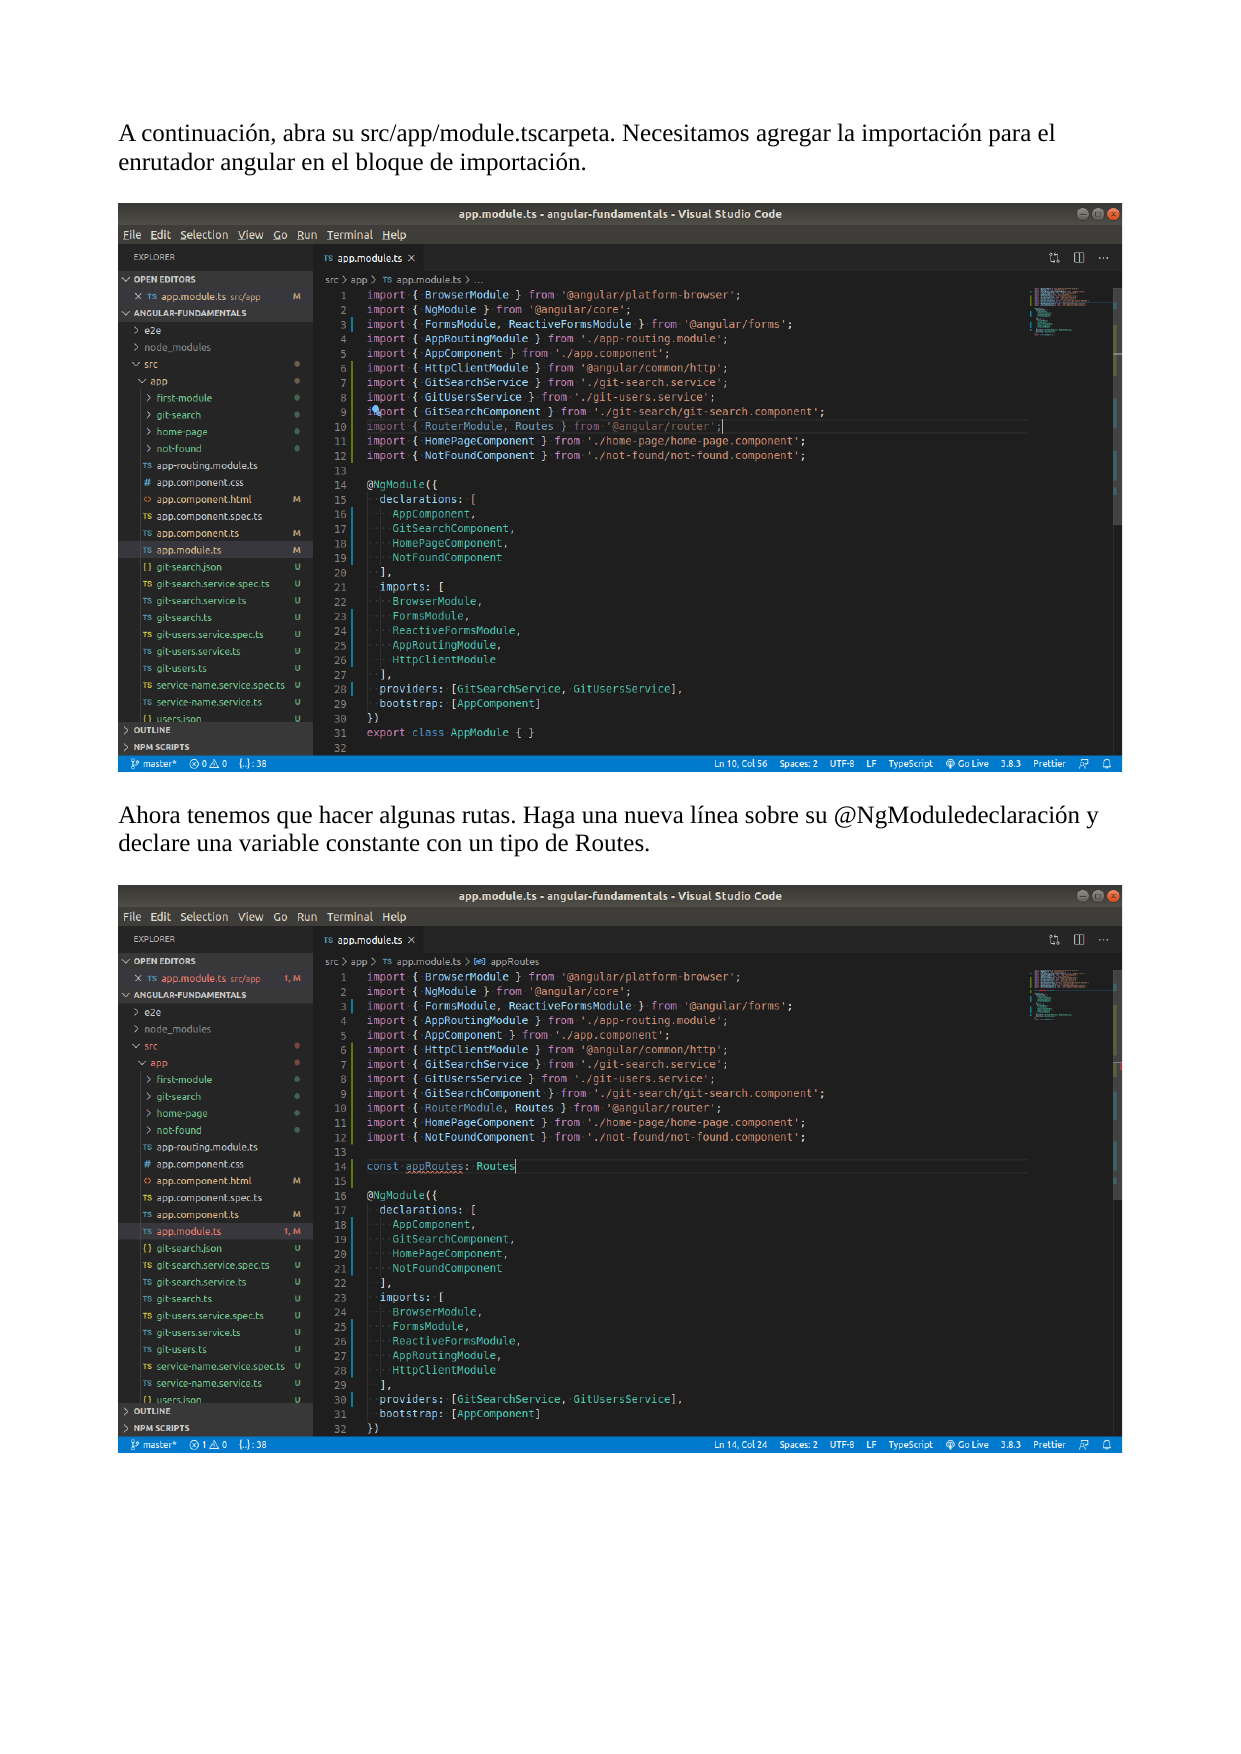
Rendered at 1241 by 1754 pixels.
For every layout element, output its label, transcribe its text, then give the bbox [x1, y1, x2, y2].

text A continuación, abra su src/app/module.tscarpeta. Necesitamos agregar la importación para el enrutador angular en el bloque de importación. [118, 118, 1122, 176]
text Ahora tenemos que hacer algunas rutas. Haga una nueva línea sobre su @NgModuledeclaración y declare una variable constante con un tipo de Routes. [118, 800, 1122, 857]
picture [118, 203, 1123, 772]
picture [118, 885, 1123, 1453]
